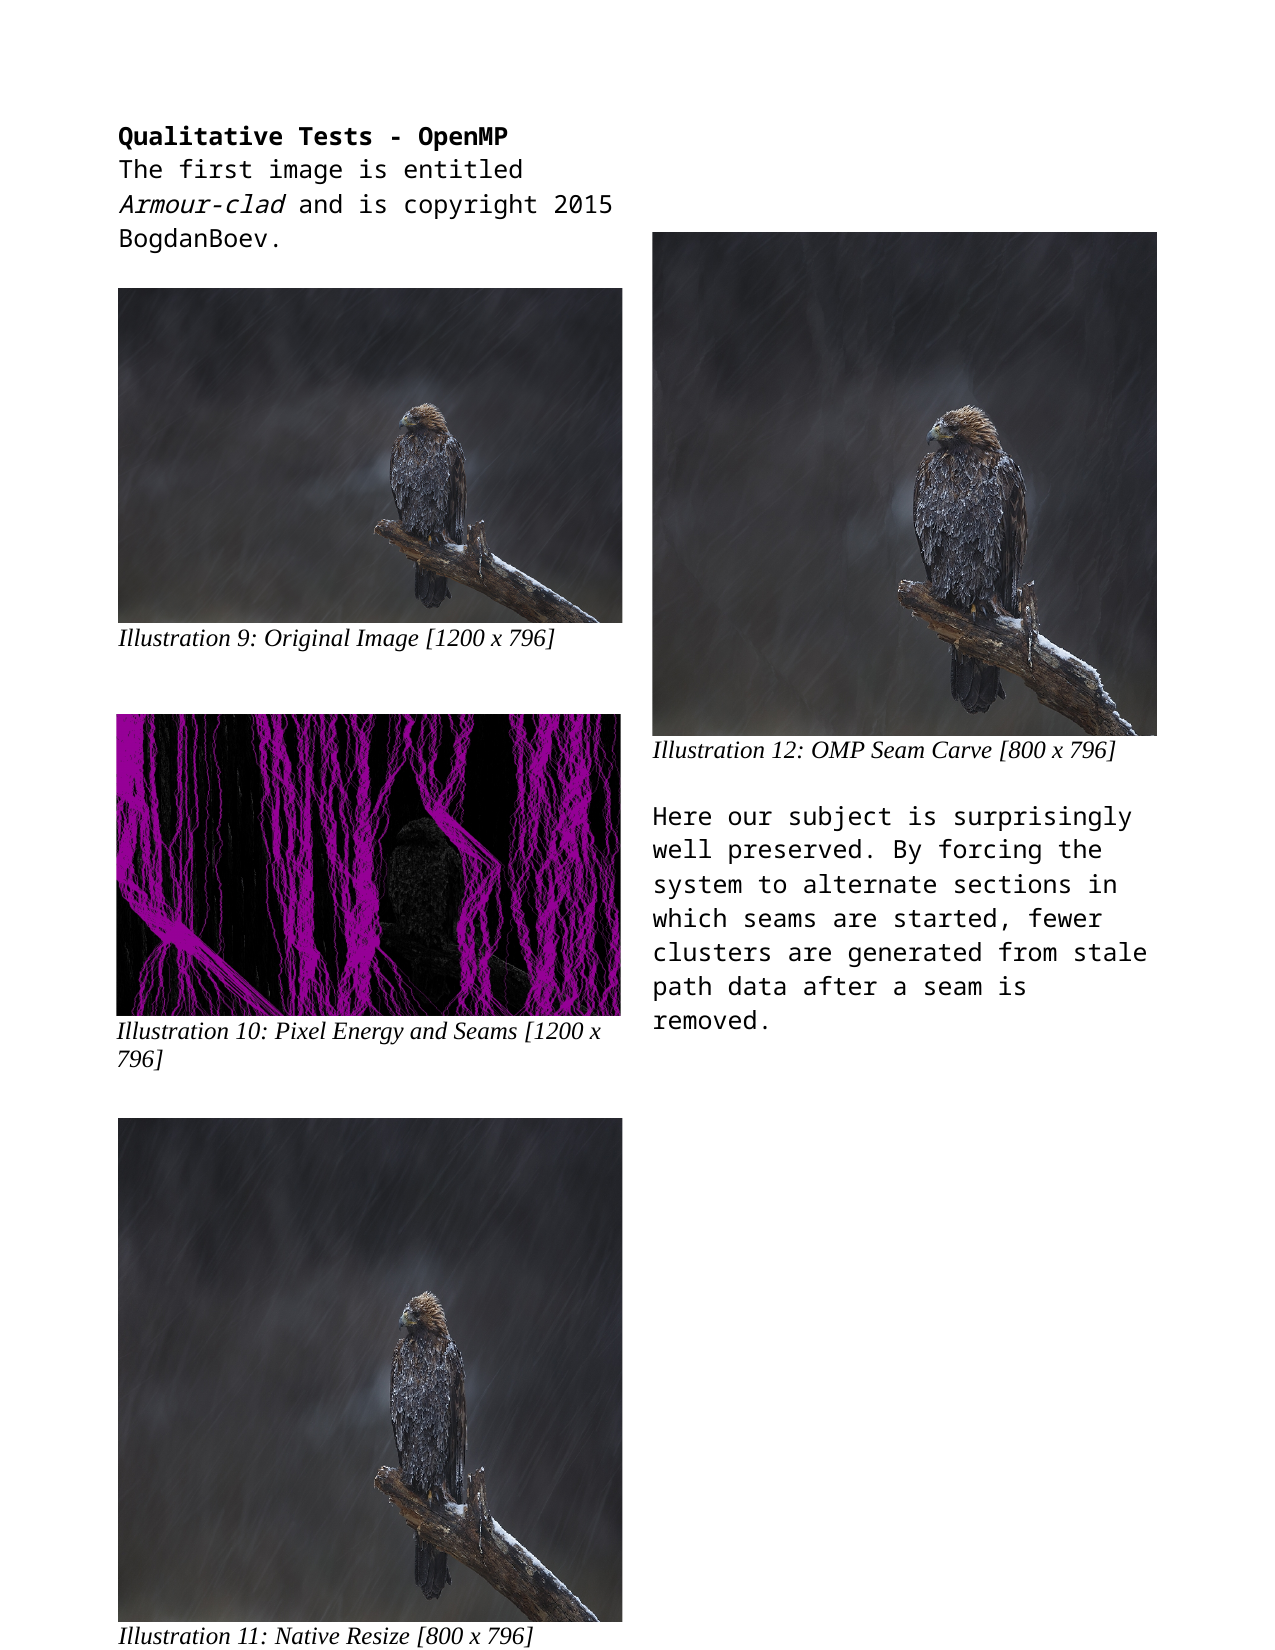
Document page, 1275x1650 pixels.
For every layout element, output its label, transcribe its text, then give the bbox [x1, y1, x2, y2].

text Illustration 12: OMP Seam Carve [800 x 796] [652, 736, 1157, 764]
picture [116, 714, 621, 1016]
text Illustration 10: Pixel Energy and Seams [1200 x 796] [116, 1016, 621, 1073]
picture [652, 232, 1157, 736]
text Illustration 9: Original Image [1200 x 796] [118, 623, 622, 652]
text The first image is entitled Armour-clad and is copyright 2015 BogdanBoev. [118, 152, 622, 254]
picture [118, 288, 623, 623]
text Illustration 11: Native Resize [800 x 796] [118, 1622, 622, 1650]
picture [118, 1118, 623, 1622]
text Here our subject is surprisingly well preserved. By forcing the system to alternate sections in which seams are started, fewer clusters are generated from stale path data after a seam is removed. [652, 798, 1157, 1037]
text Qualitative Tests - OpenMP [118, 118, 622, 152]
